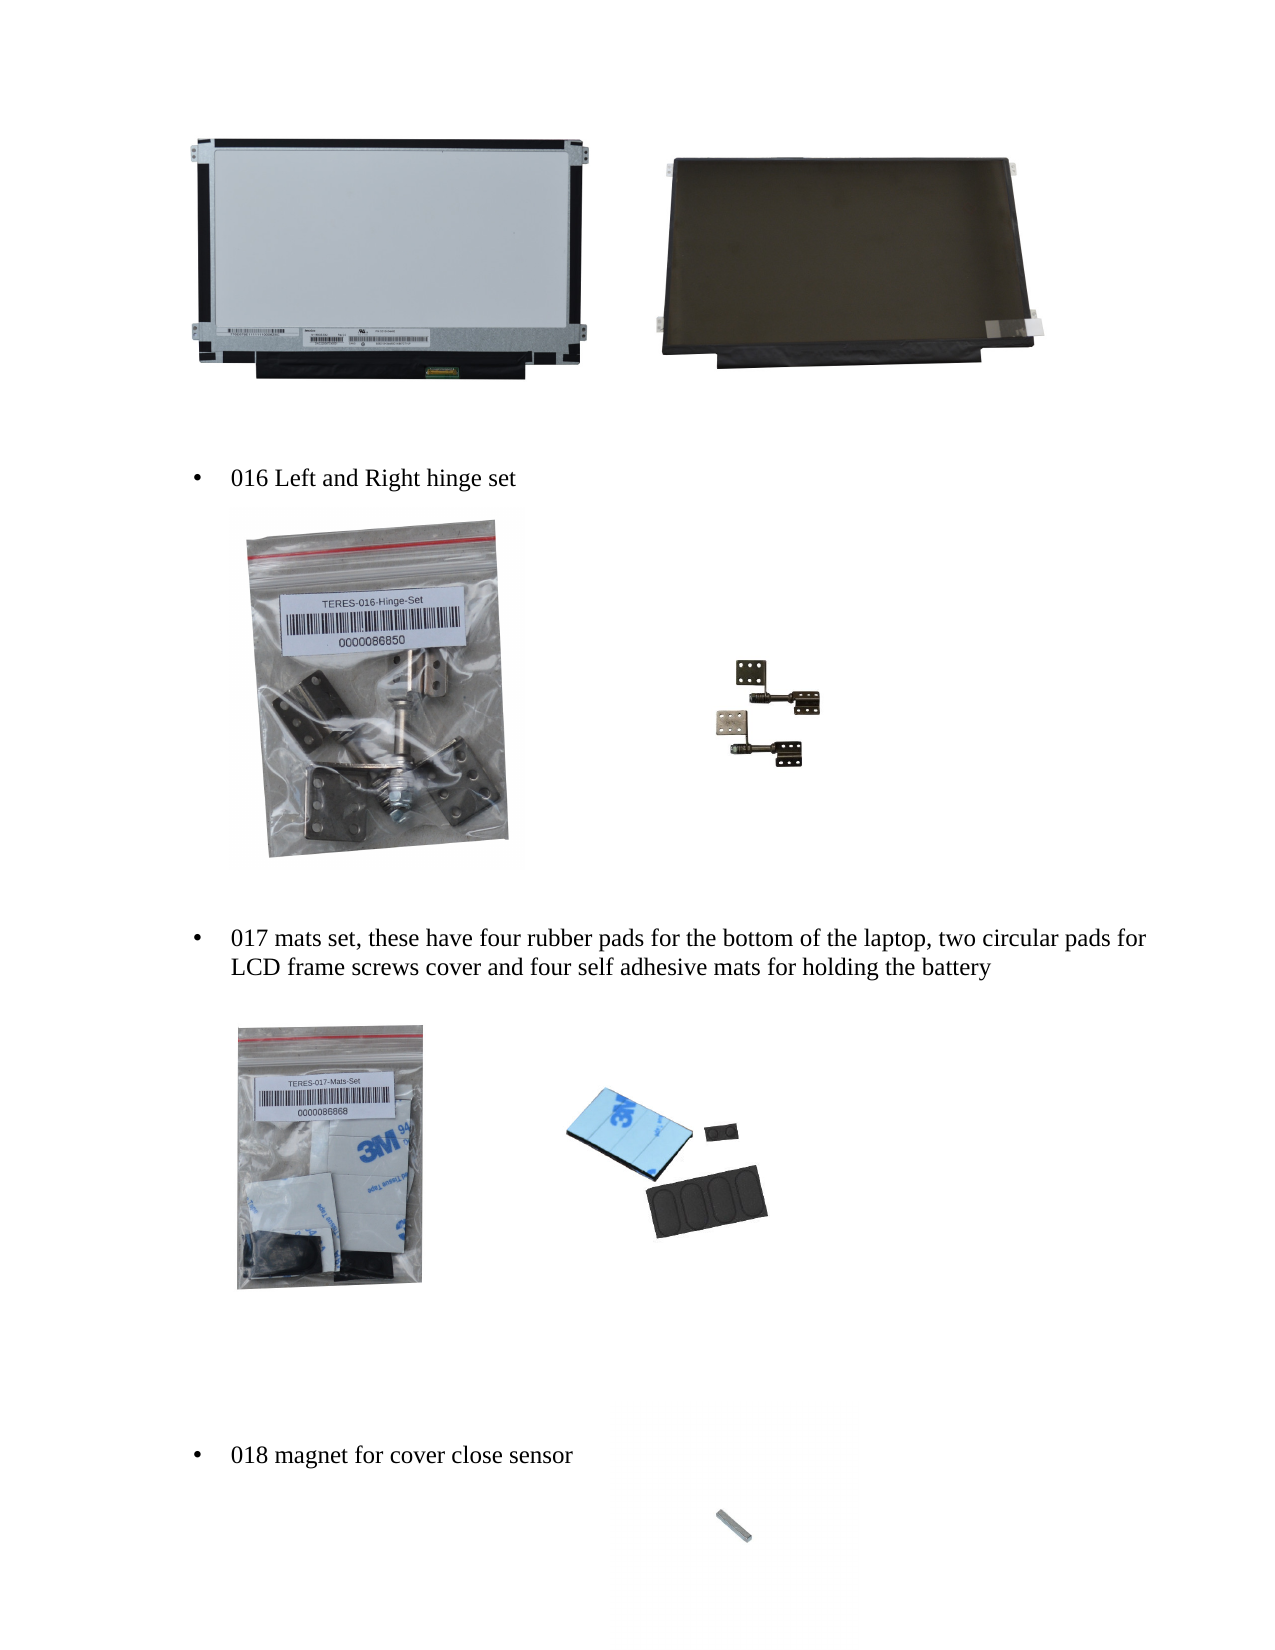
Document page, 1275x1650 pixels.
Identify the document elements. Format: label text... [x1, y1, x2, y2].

picture [190, 135, 591, 382]
list 018 magnet for cover close sensor [193, 1441, 609, 1469]
picture [609, 1401, 859, 1650]
picture [229, 507, 526, 870]
list 017 mats set, these have four rubber pads for the bottom of the laptop, two circular pads for LCD frame screws cover and four self adhesive mats for holding the battery [193, 923, 1157, 981]
list [859, 1441, 1157, 1469]
list 016 Left and Right hinge set [193, 463, 1157, 492]
picture [531, 1009, 874, 1352]
picture [229, 1019, 430, 1295]
picture [627, 572, 909, 854]
picture [650, 147, 1051, 379]
